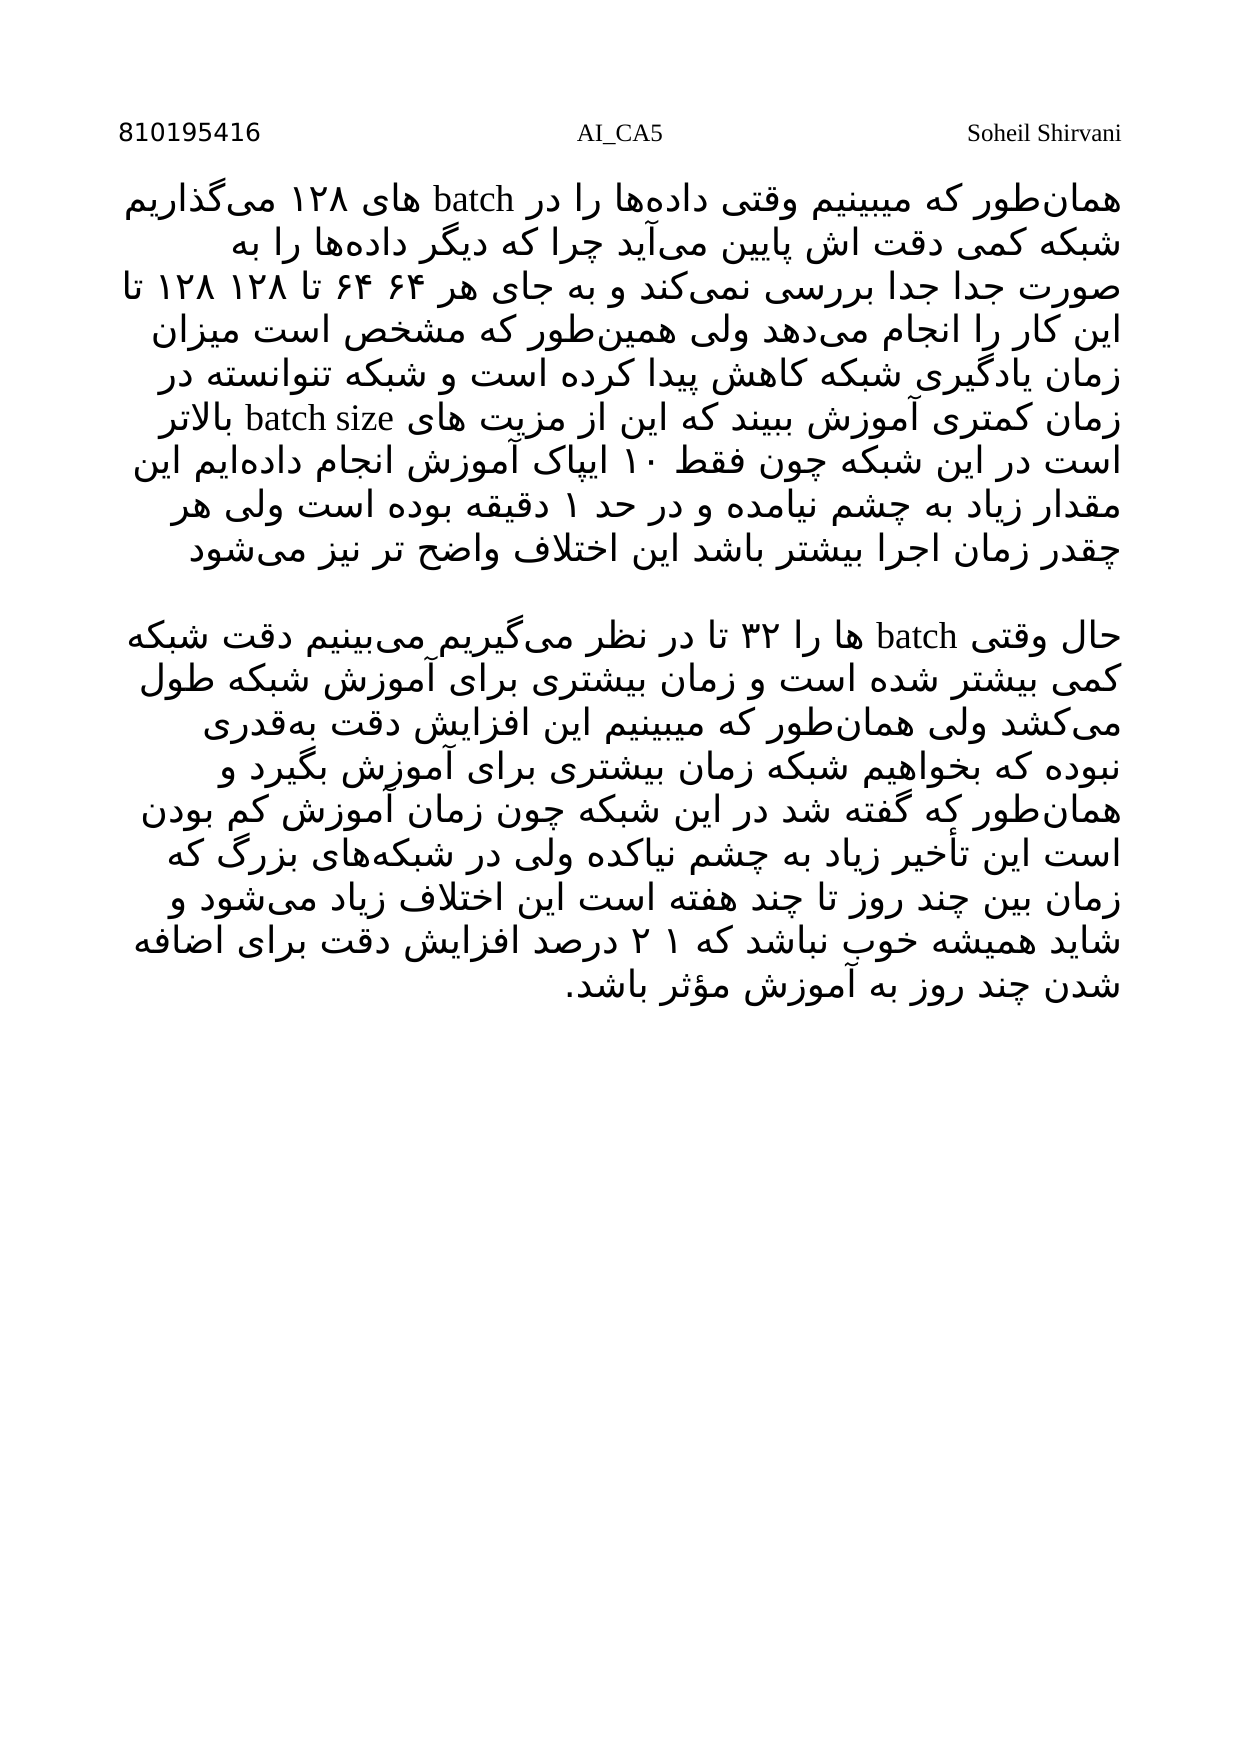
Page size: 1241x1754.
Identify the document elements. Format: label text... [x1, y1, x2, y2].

text حال وقتی batch ها را ۳۲ تا در نظر می‌گیریم می‌بینیم دقت شبکه کمی بیشتر شده است و زمان بیشتری برای آموزش شبکه طول می‌کشد ولی همان‌طور که میبینیم این افزایش دقت به‌قدری نبوده که بخواهیم شبکه زمان بیشتری برای آموزش بگیرد و همان‌طور که گفته شد در این شبکه چون زمان آموزش کم بودن است این تأخیر زیاد به چشم نیاکده ولی در شبکه‌های بزرگ که زمان بین چند روز تا چند هفته است این اختلاف زیاد می‌شود و شاید همیشه خوب نباشد که ۱ ۲ درصد افزایش دقت برای اضافه شدن چند روز به آموزش مؤثر باشد. [118, 613, 1122, 1006]
text همان‌طور که میبینیم وقتی داده‌ها را در batch های ۱۲۸ می‌گذاریم شبکه کمی دقت اش پایین می‌آید چرا که دیگر داده‌ها را به صورت جدا جدا بررسی نمی‌کند و به جای هر ۶۴ ۶۴ تا ۱۲۸ ۱۲۸ تا این کار را انجام می‌دهد ولی همین‌طور که مشخص است میزان زمان یادگیری شبکه کاهش پیدا کرده است و شبکه تنوانسته در زمان کمتری آموزش ببیند که این از مزیت های batch size بالاتر است در این شبکه چون فقط ۱۰ ایپاک آموزش انجام داده‌ایم این مقدار زیاد به چشم نیامده و در حد ۱ دقیقه بوده است ولی هر چقدر زمان اجرا بیشتر باشد این اختلاف واضح تر نیز می‌شود [118, 177, 1122, 570]
